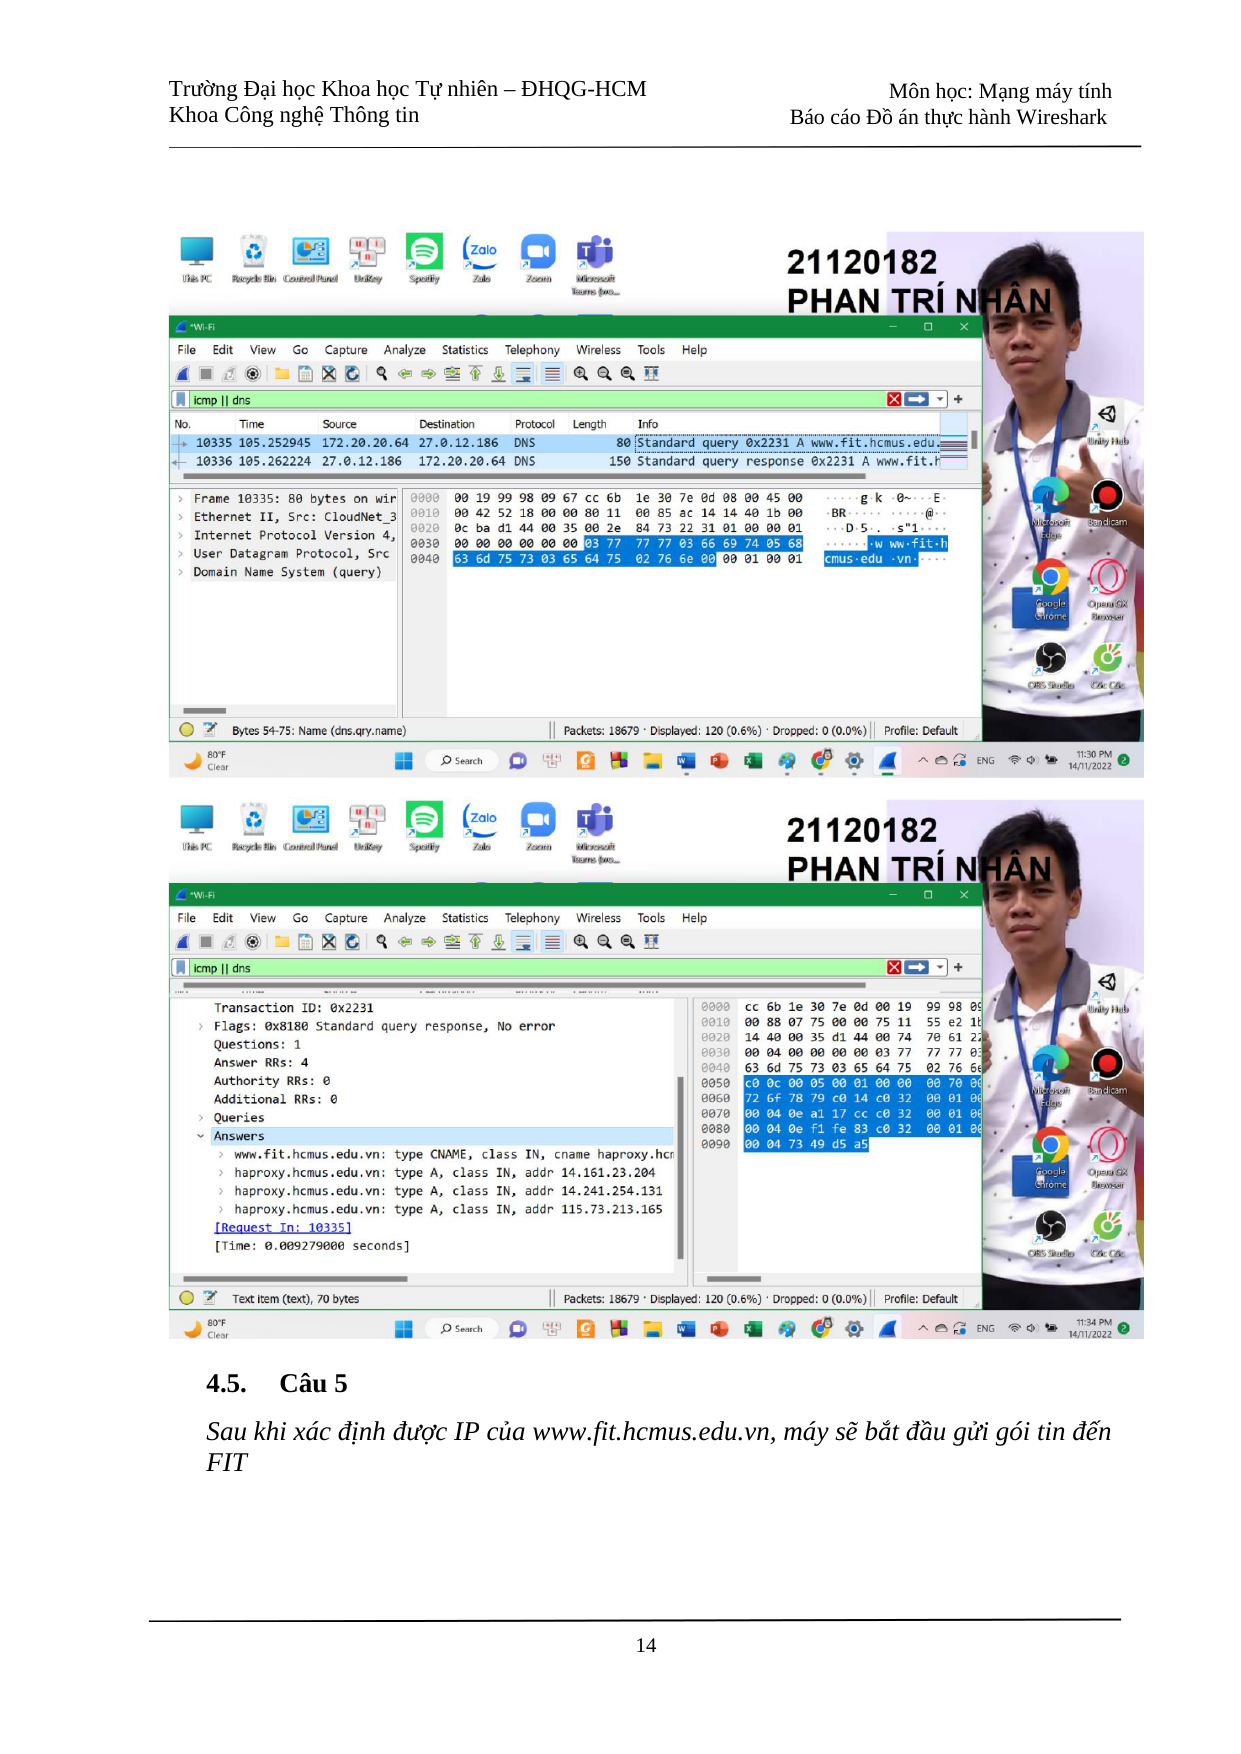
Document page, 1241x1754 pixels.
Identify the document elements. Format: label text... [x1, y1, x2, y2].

text FIT [206, 1447, 1123, 1477]
text Sau khi xác định được IP của www.fit.hcmus.edu.vn, máy sẽ bắt đầu gửi gói tin đến [206, 1415, 1123, 1447]
text 4.5. Câu 5 [206, 1367, 1123, 1398]
text Môn học: Mạng máy tính Báo cáo Đồ án thực hành Wireshark [789, 78, 1123, 129]
text Trường Đại học Khoa học Tự nhiên – ĐHQG-HCM Khoa Công nghệ Thông tin [169, 76, 648, 127]
picture [148, 1618, 1122, 1622]
text 14 [150, 1633, 1142, 1657]
picture [168, 229, 1144, 1339]
